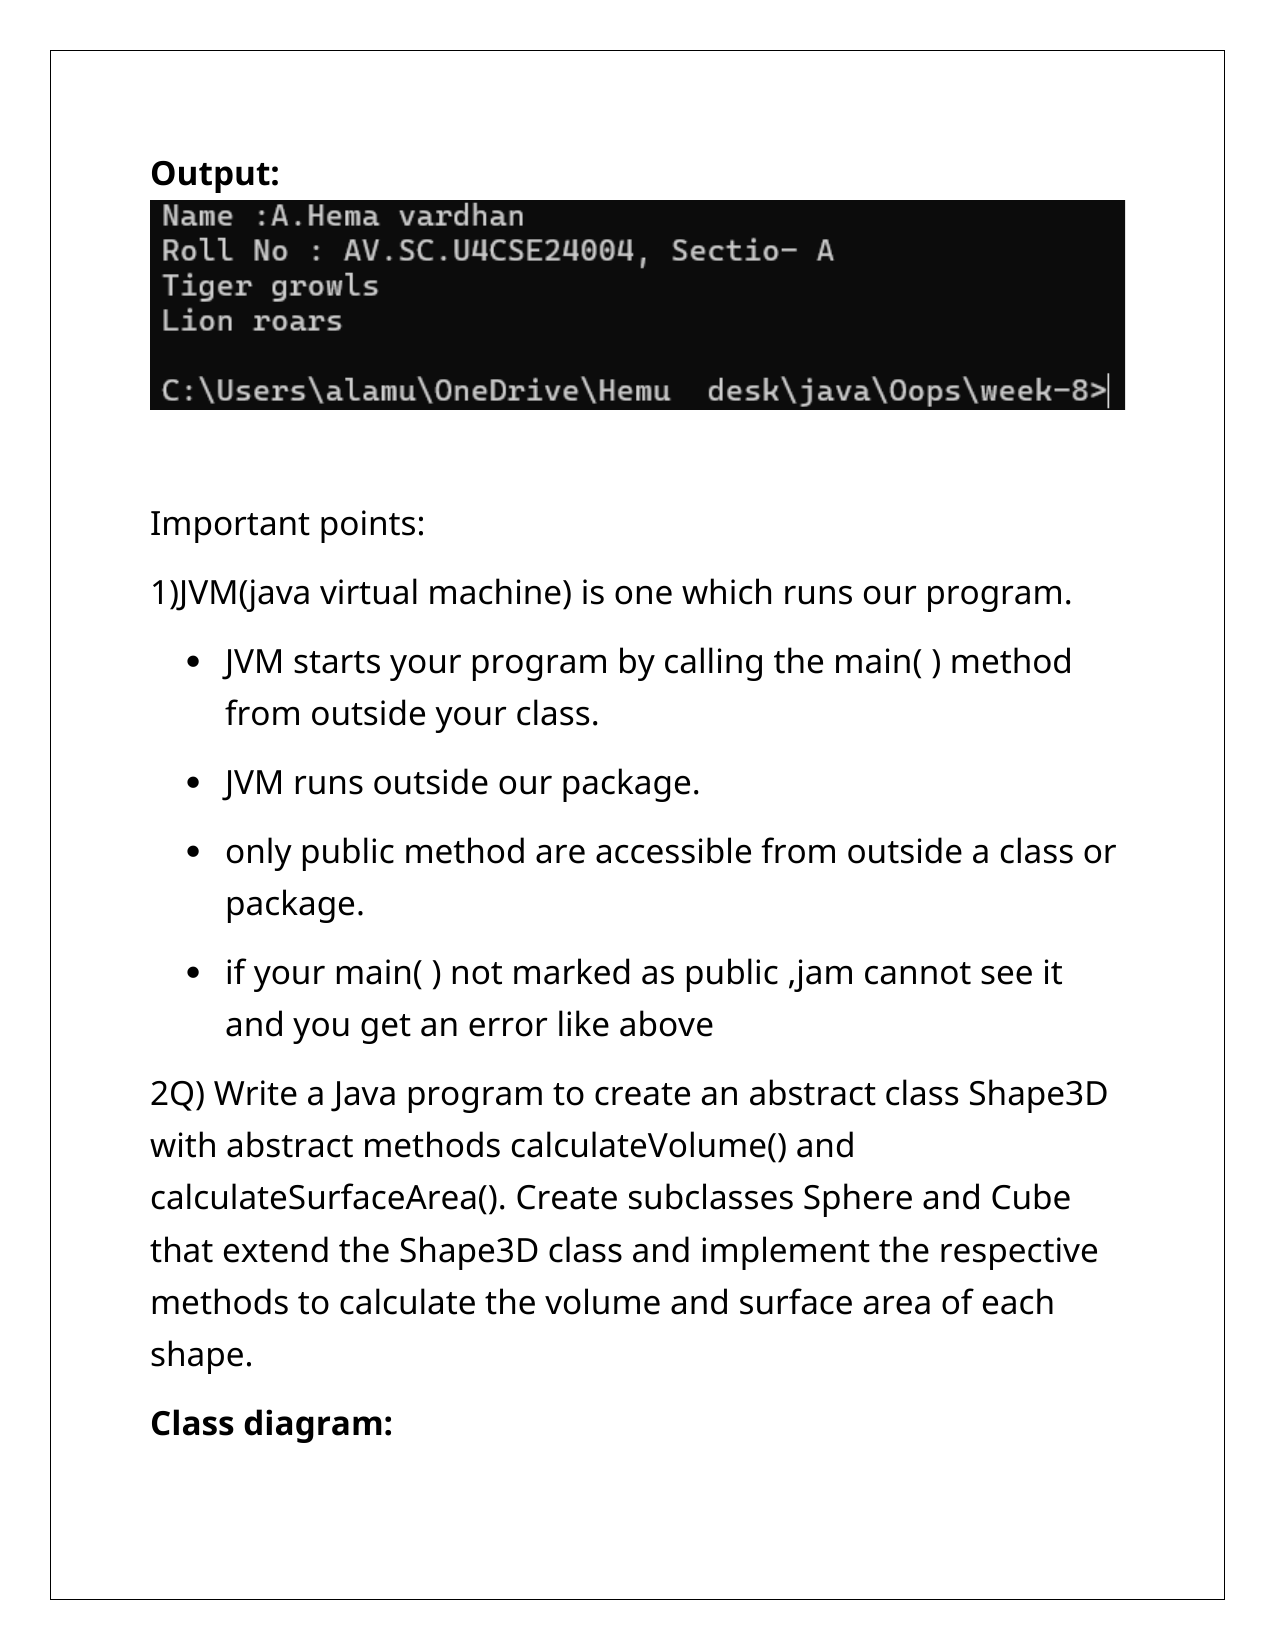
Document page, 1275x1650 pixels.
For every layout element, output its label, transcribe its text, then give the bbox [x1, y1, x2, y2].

text Output: [150, 150, 1125, 200]
text Class diagram: [150, 1399, 1125, 1445]
text 2Q) Write a Java program to create an abstract class Shape3D with abstract methods calculateVolume() and calculateSurfaceArea(). Create subclasses Sphere and Cube that extend the Shape3D class and implement the respective methods to calculate the volume and surface area of each shape. [150, 1070, 1125, 1376]
text Important points: [150, 500, 1125, 546]
list JVM runs outside our package. [187, 759, 1125, 804]
text 1)JVM(java virtual machine) is one which runs our program. [150, 569, 1125, 614]
list only public method are accessible from outside a class or package. [187, 828, 1125, 925]
list JVM starts your program by calling the main( ) method from outside your class. [187, 638, 1125, 735]
list if your main( ) not marked as public ,jam cannot see it and you get an error like above [187, 949, 1125, 1046]
